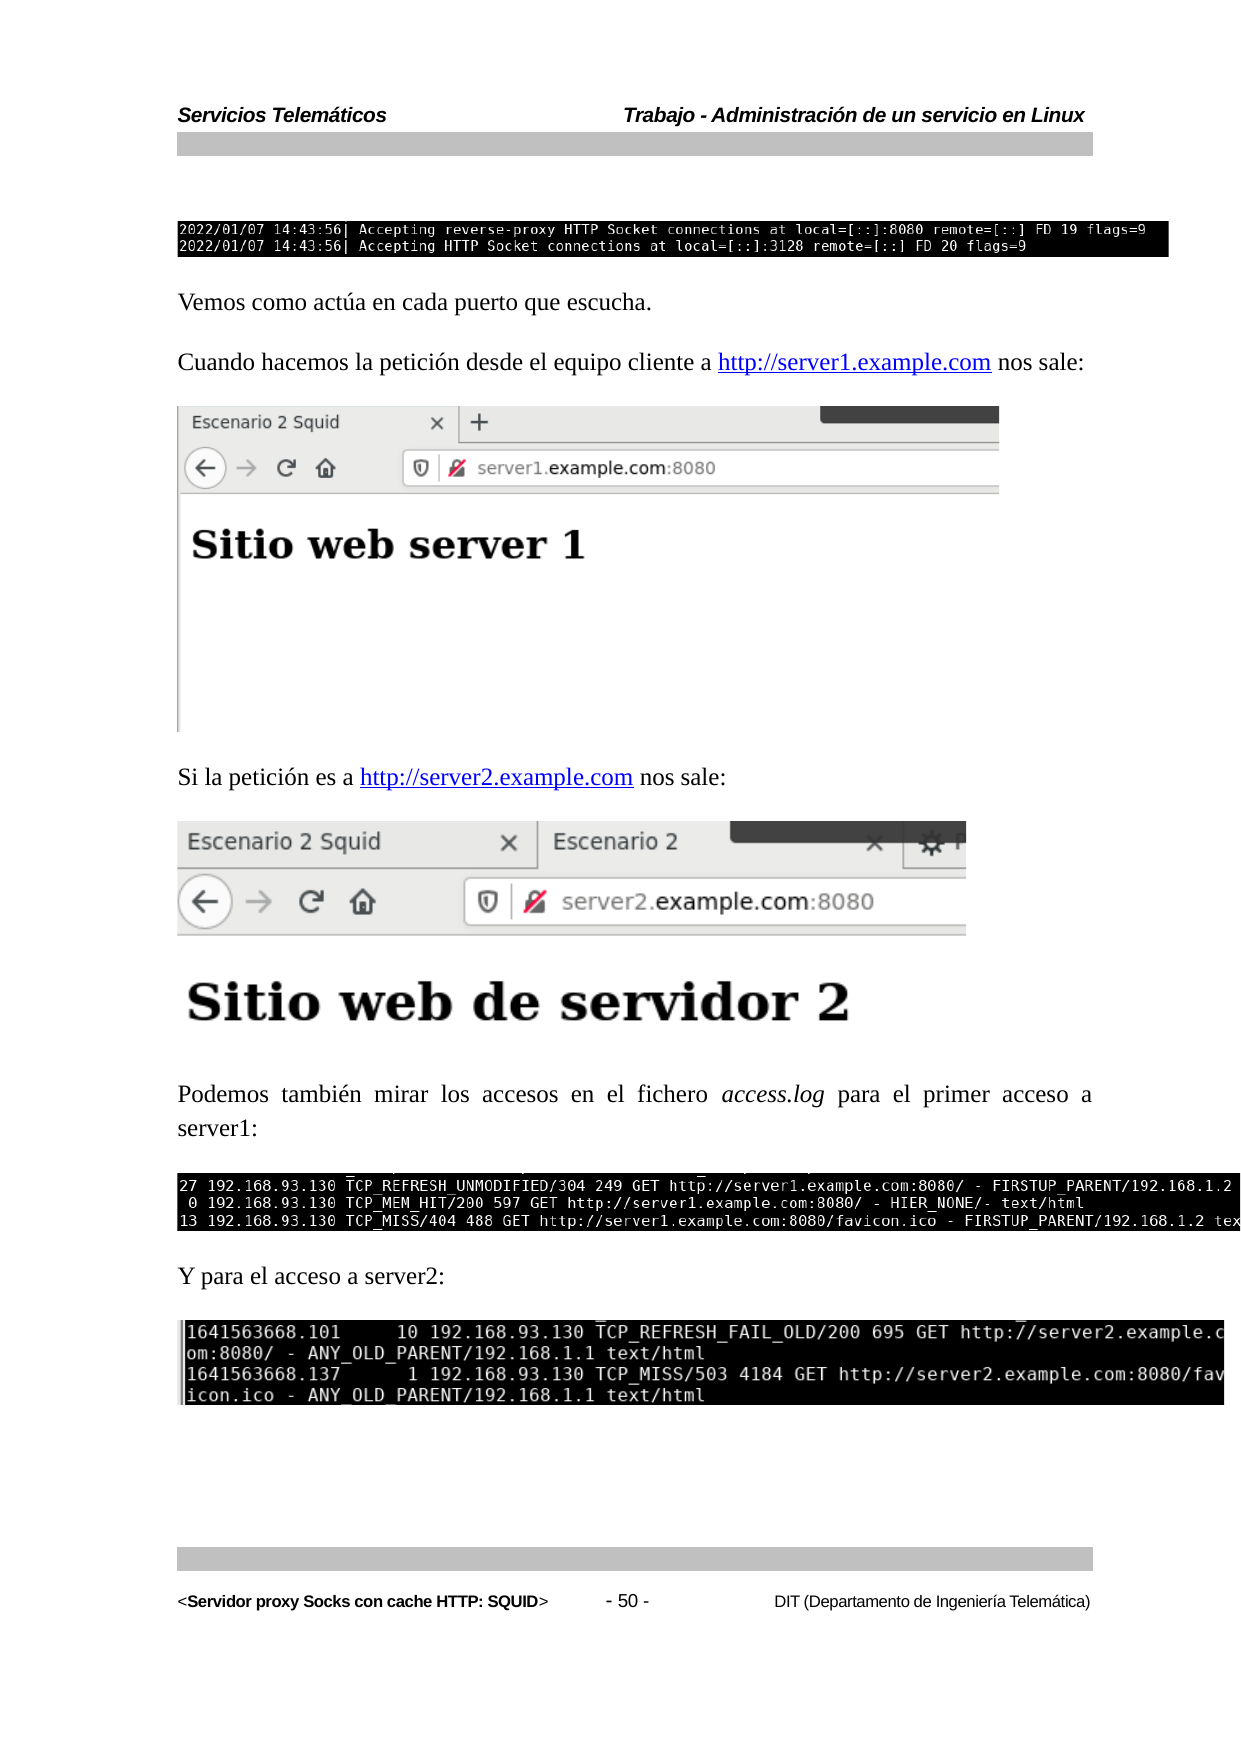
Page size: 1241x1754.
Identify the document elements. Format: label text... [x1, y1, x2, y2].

text Vemos como actúa en cada puerto que escucha. [177, 287, 1093, 316]
text Podemos también mirar los accesos en el fichero access.log para el primer acceso a server1: [177, 1079, 1093, 1142]
text Si la petición es a http://server2.example.com nos sale: [177, 762, 1093, 791]
text Cuando hacemos la petición desde el equipo cliente a http://server1.example.com nos sale: [177, 347, 1093, 375]
text Y para el acceso a server2: [177, 1261, 1093, 1290]
